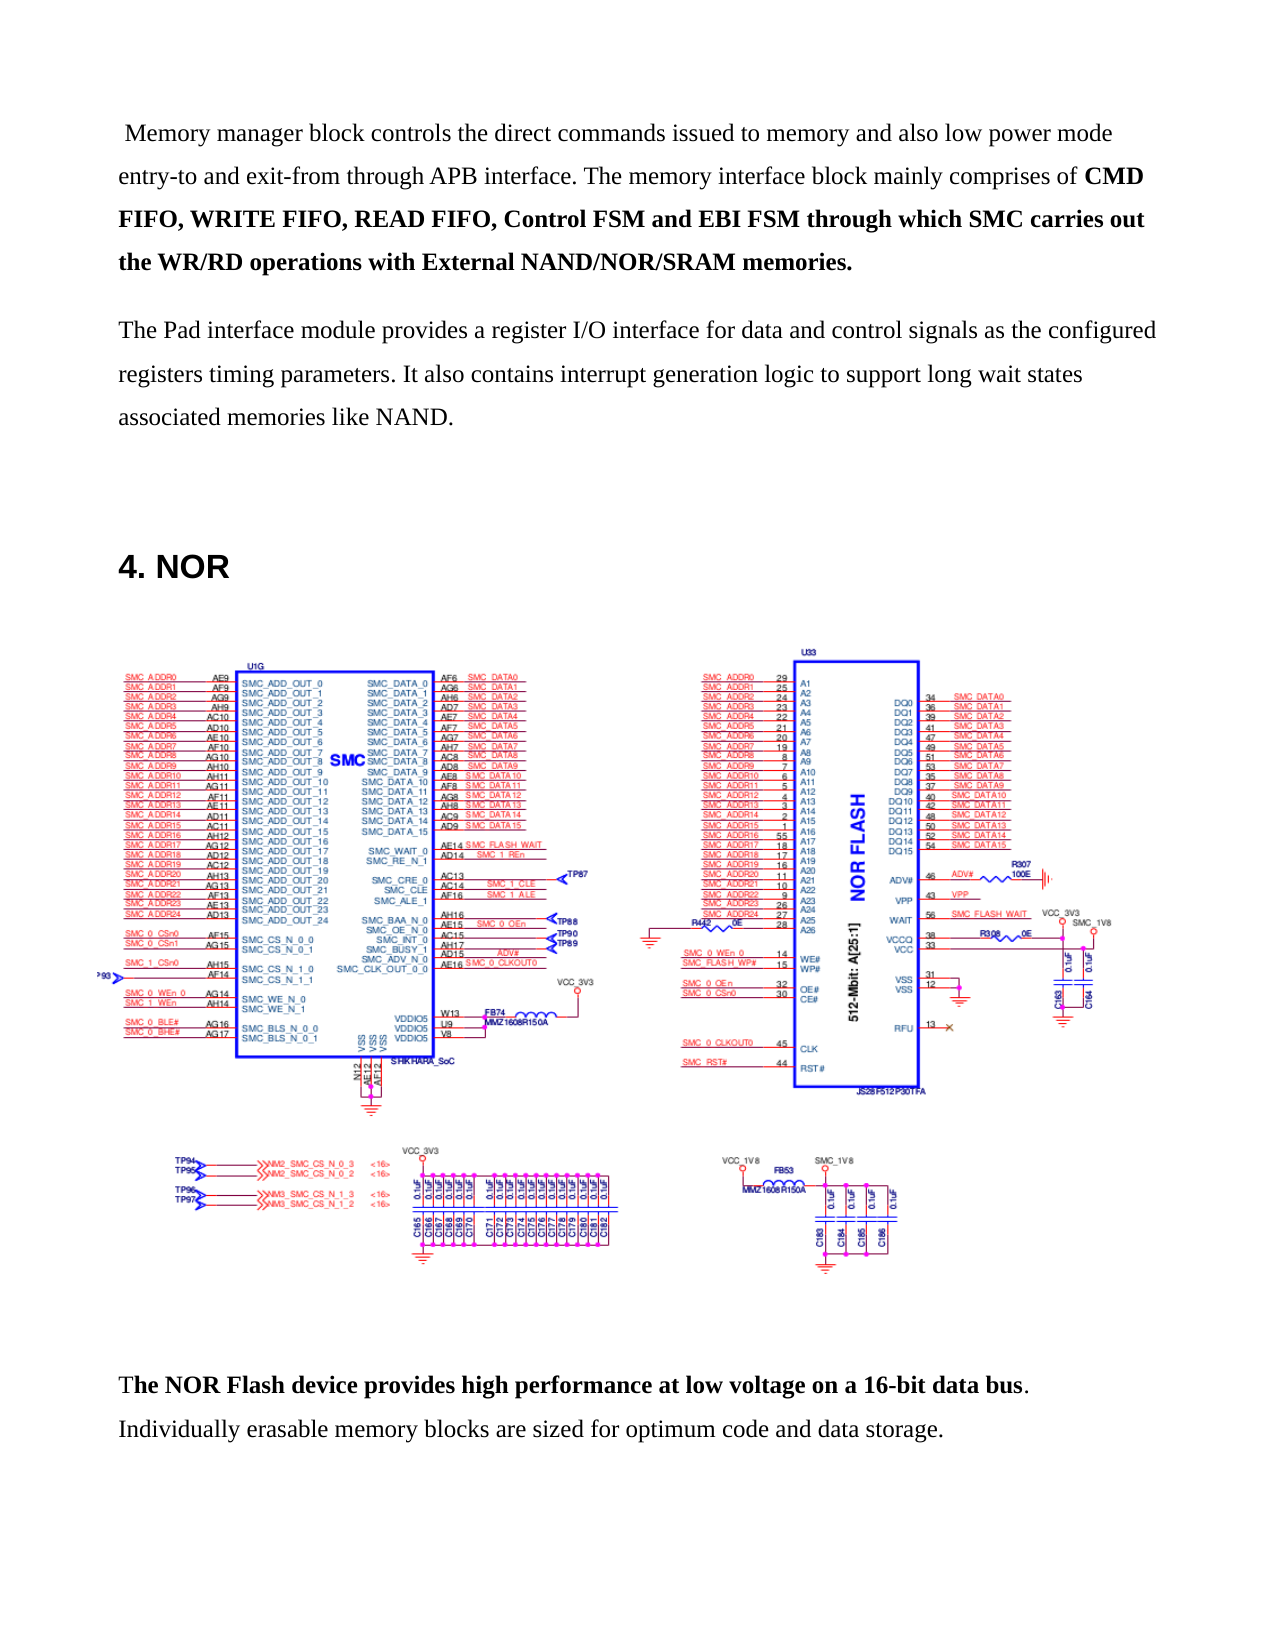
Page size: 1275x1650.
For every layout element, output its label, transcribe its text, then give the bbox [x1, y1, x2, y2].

subtitle 4. NOR [118, 546, 1157, 585]
text The NOR Flash device provides high performance at low voltage on a 16-bit data bus. Individually erasable memory blocks are sized for optimum code and data storage. [118, 1371, 1157, 1442]
text The Pad interface module provides a register I/O interface for data and control signals as the configured registers timing parameters. It also contains interrupt generation logic to support long wait states associated memories like NAND. [118, 316, 1157, 431]
picture [97, 597, 1178, 1288]
text Memory manager block controls the direct commands issued to memory and also low power mode entry-to and exit-from through APB interface. The memory interface block mainly comprises of CMD FIFO, WRITE FIFO, READ FIFO, Control FSM and EBI FSM through which SMC carries out the WR/RD operations with External NAND/NOR/SRAM memories. [118, 118, 1157, 276]
